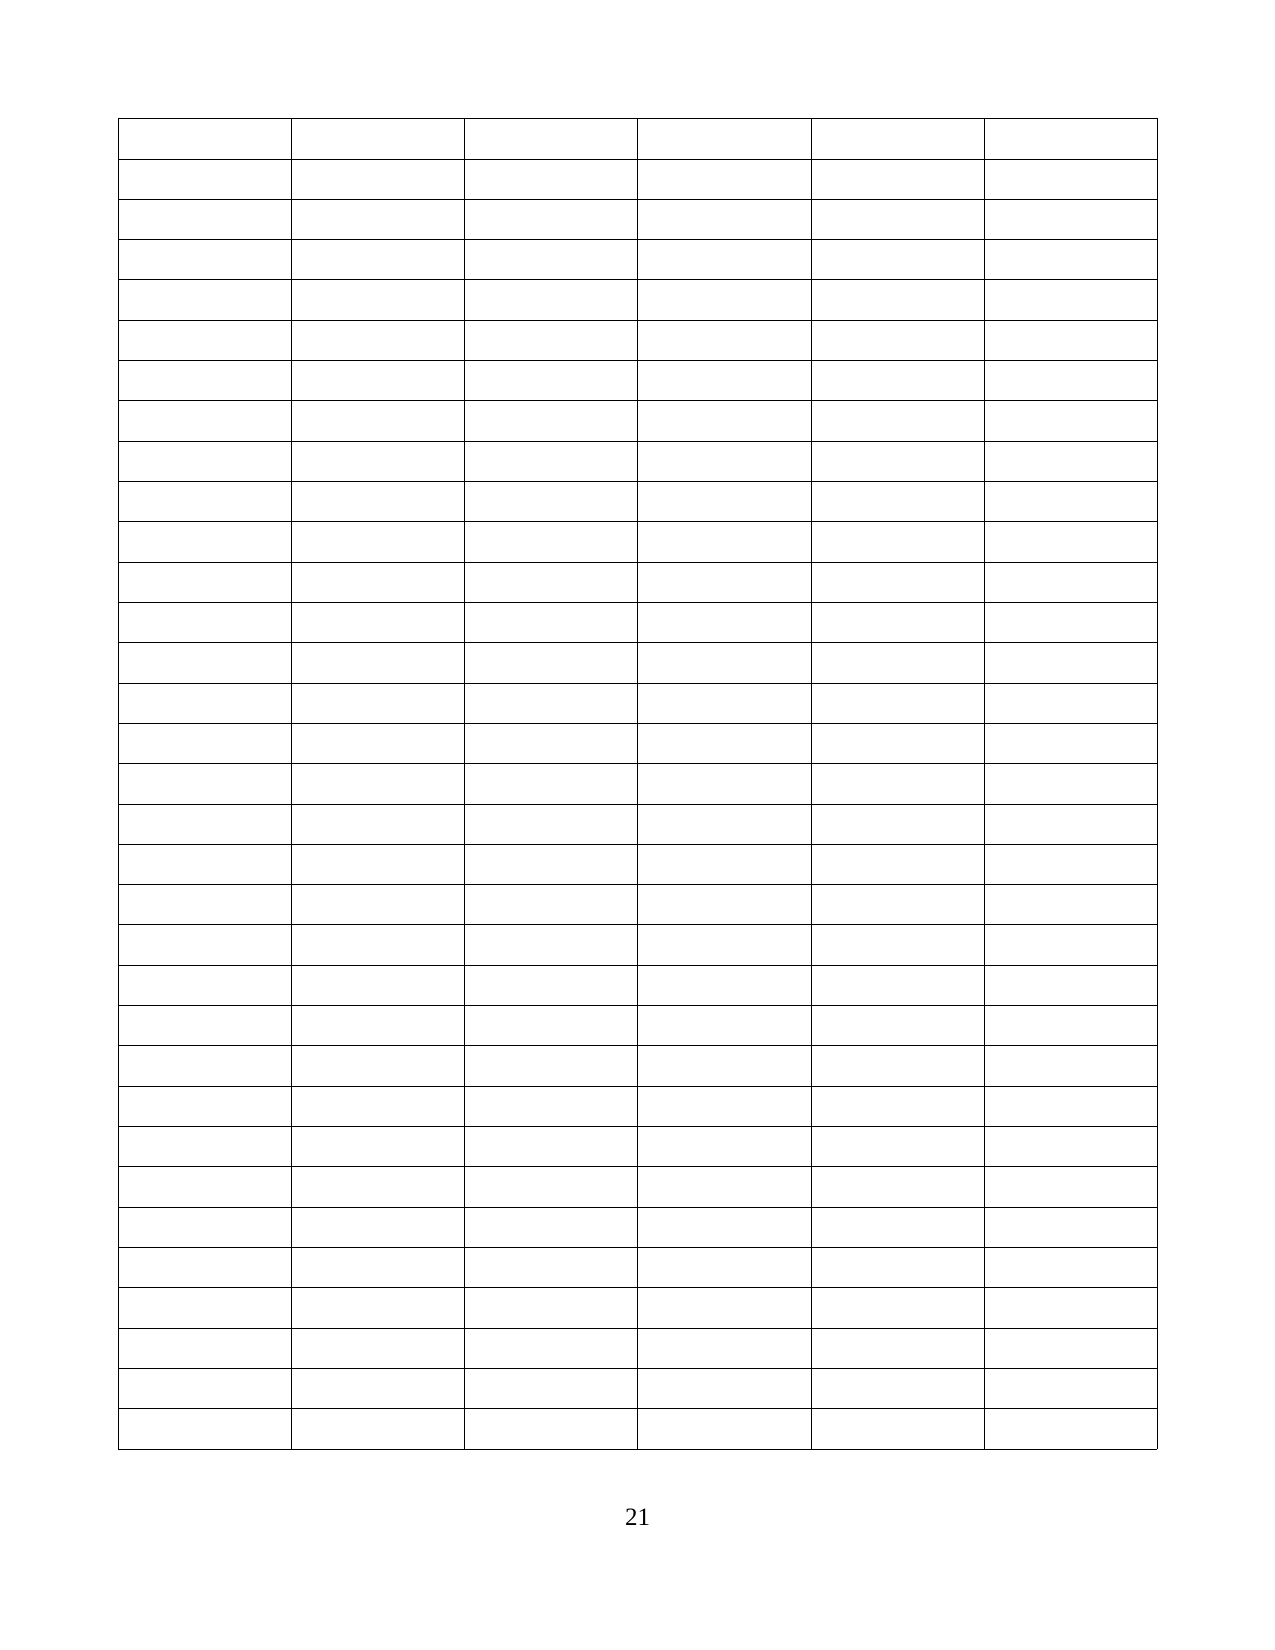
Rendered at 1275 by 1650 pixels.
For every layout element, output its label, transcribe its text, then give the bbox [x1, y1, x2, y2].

table_cell [465, 1329, 637, 1368]
table_cell [985, 1046, 1157, 1086]
table_cell [119, 1006, 291, 1045]
table_cell [465, 764, 637, 803]
table_cell [638, 240, 811, 279]
table_cell [812, 321, 984, 360]
table_cell [465, 805, 637, 844]
table_cell [985, 643, 1157, 682]
table_cell [638, 845, 811, 884]
table_cell [292, 240, 464, 279]
table_cell Falling Lateral Friction [119, 1409, 291, 1448]
table_cell [812, 603, 984, 642]
table_cell [638, 1329, 811, 1368]
table_cell [465, 1369, 637, 1408]
table_cell 0.5 [292, 805, 464, 844]
table_cell [465, 684, 637, 723]
table_cell [985, 200, 1157, 239]
table_cell 0.5 [292, 643, 464, 682]
table_cell [638, 1006, 811, 1045]
table_cell 1 [638, 119, 811, 158]
table_cell [812, 1288, 984, 1327]
table_cell Character [465, 240, 637, 279]
table_cell [985, 1006, 1157, 1045]
table_cell [638, 1046, 811, 1086]
table_cell AI Characteristics [119, 522, 291, 562]
table_cell [638, 1288, 811, 1327]
table_cell [985, 1369, 1157, 1408]
table_cell 1 [985, 119, 1157, 158]
table_cell 400 [292, 1248, 464, 1287]
table_cell [812, 845, 984, 884]
table_cell [812, 1006, 984, 1045]
table_cell [292, 361, 464, 400]
table_cell [292, 1046, 464, 1086]
table_cell [812, 1208, 984, 1247]
table_cell [292, 885, 464, 924]
table_cell 0.062745 [812, 160, 984, 199]
table_cell [985, 1329, 1157, 1368]
table_cell [638, 603, 811, 642]
table_cell T_Man_Icon_M [465, 200, 637, 239]
table_cell [638, 442, 811, 481]
table_cell [812, 200, 984, 239]
table_cell [638, 522, 811, 562]
table_cell [638, 1127, 811, 1166]
table_cell [812, 684, 984, 723]
table_cell 2 [292, 1167, 464, 1207]
table_cell Bunker [465, 160, 637, 199]
table_cell [465, 563, 637, 602]
table_cell Accuracy [119, 563, 291, 602]
table_cell [985, 885, 1157, 924]
table_cell [985, 482, 1157, 521]
table_cell Tactics [119, 805, 291, 844]
table_cell [465, 1409, 637, 1448]
table_cell [985, 361, 1157, 400]
table_cell White [465, 119, 637, 158]
table_cell [465, 1288, 637, 1327]
table_cell Base Running Jump Velocity [119, 1288, 291, 1327]
table_cell 0.5 [292, 603, 464, 642]
table_cell [292, 522, 464, 562]
table_cell [985, 1288, 1157, 1327]
table_cell Icon [119, 200, 291, 239]
table_cell 0.05098 [638, 160, 811, 199]
table_cell [812, 764, 984, 803]
table_cell [465, 1087, 637, 1126]
table_cell [812, 1369, 984, 1408]
table_cell [465, 1208, 637, 1247]
table_cell Alertness [119, 643, 291, 682]
table_cell [812, 643, 984, 682]
table_cell [812, 1329, 984, 1368]
table_cell [465, 1127, 637, 1166]
table_cell [292, 442, 464, 481]
table_cell [985, 1208, 1157, 1247]
table_cell Brake Deceleration Falling [119, 1329, 291, 1368]
table_cell [465, 280, 637, 320]
table_cell [812, 442, 984, 481]
table_cell [638, 200, 811, 239]
table_cell [465, 522, 637, 562]
table_cell Color 5 [119, 119, 291, 158]
table_cell [985, 522, 1157, 562]
table_cell [812, 522, 984, 562]
table_cell 0.05 [292, 1127, 464, 1166]
table_cell [985, 684, 1157, 723]
table_cell Air Control [119, 1127, 291, 1166]
table_cell [638, 1369, 811, 1408]
table_cell [292, 1006, 464, 1045]
table_cell Air control Boost Velocity Threshold [119, 1208, 291, 1247]
table_cell [638, 321, 811, 360]
table_cell [812, 563, 984, 602]
table_cell 0.5 [292, 724, 464, 763]
table_cell [638, 401, 811, 441]
table_cell [119, 925, 291, 965]
table_cell [465, 401, 637, 441]
table_cell [985, 563, 1157, 602]
table_cell Map Awareness [119, 724, 291, 763]
table_cell [119, 321, 291, 360]
table_cell [638, 1208, 811, 1247]
table_cell [812, 925, 984, 965]
table_cell [812, 361, 984, 400]
table_cell [985, 966, 1157, 1005]
table_cell [292, 119, 464, 158]
table_cell [985, 724, 1157, 763]
table_cell [465, 885, 637, 924]
table_cell [638, 563, 811, 602]
table_cell [292, 1087, 464, 1126]
table_cell 600 [292, 1288, 464, 1327]
table_cell [985, 764, 1157, 803]
table_cell [638, 1409, 811, 1448]
table_cell [812, 280, 984, 320]
table_cell [638, 724, 811, 763]
table_cell [465, 925, 637, 965]
table_cell [985, 805, 1157, 844]
table_cell Name [119, 240, 291, 279]
table_cell [119, 401, 291, 441]
table_cell 0 [292, 1409, 464, 1448]
table_cell [119, 1046, 291, 1086]
table_cell [638, 925, 811, 965]
table_cell Aggressiveness [119, 603, 291, 642]
table_cell [638, 643, 811, 682]
table_cell [465, 442, 637, 481]
table_cell [119, 885, 291, 924]
table_cell [638, 280, 811, 320]
table_cell [985, 603, 1157, 642]
table_cell [812, 240, 984, 279]
table_cell [985, 401, 1157, 441]
table_cell 0 [292, 200, 464, 239]
table_cell [465, 321, 637, 360]
table_cell [292, 845, 464, 884]
table_cell [812, 805, 984, 844]
table_cell Air Control Boost Multiplier [119, 1167, 291, 1207]
table_cell Default Ground Friction [119, 1369, 291, 1408]
table_cell 1 [812, 119, 984, 158]
table_cell [812, 1127, 984, 1166]
table_cell [638, 885, 811, 924]
table_cell [119, 482, 291, 521]
table_cell [465, 724, 637, 763]
table_cell Reaction time [119, 764, 291, 803]
table_cell 0.5 [292, 563, 464, 602]
table_cell [465, 643, 637, 682]
table_cell [638, 1167, 811, 1207]
table_cell [292, 321, 464, 360]
table_cell 0.078431 [985, 160, 1157, 199]
table_cell [812, 1167, 984, 1207]
table_cell 25 [292, 1208, 464, 1247]
table_cell 0.5 [292, 684, 464, 723]
table_cell [119, 442, 291, 481]
table_cell Base Jump Velocity [119, 1248, 291, 1287]
table_cell [812, 724, 984, 763]
table_cell [812, 1409, 984, 1448]
table_cell [119, 845, 291, 884]
table_cell [292, 401, 464, 441]
table_cell [985, 1087, 1157, 1126]
table_cell [638, 1087, 811, 1126]
table_cell 8 [292, 1369, 464, 1408]
table_cell 0 [292, 1329, 464, 1368]
table_cell [465, 1167, 637, 1207]
table_cell [985, 1127, 1157, 1166]
table_cell [812, 1087, 984, 1126]
table_cell [638, 1248, 811, 1287]
table_cell [638, 966, 811, 1005]
table_cell [985, 442, 1157, 481]
table_cell [638, 684, 811, 723]
table_cell [465, 1248, 637, 1287]
table_cell [292, 160, 464, 199]
table_cell [465, 1046, 637, 1086]
table_cell [292, 482, 464, 521]
table_cell [985, 925, 1157, 965]
table_cell [119, 280, 291, 320]
table_cell [812, 966, 984, 1005]
table_cell [812, 482, 984, 521]
table_cell [812, 401, 984, 441]
table_cell [638, 805, 811, 844]
table_cell [292, 280, 464, 320]
table_cell [985, 1167, 1157, 1207]
table_cell [638, 361, 811, 400]
table_cell [465, 603, 637, 642]
table_cell [292, 925, 464, 965]
table_cell [812, 1046, 984, 1086]
table_cell [985, 321, 1157, 360]
table_cell [292, 966, 464, 1005]
table_cell [985, 280, 1157, 320]
table_cell [638, 482, 811, 521]
table_cell [119, 361, 291, 400]
table_cell [985, 1248, 1157, 1287]
table_cell Color 6 [119, 160, 291, 199]
table_cell [465, 1006, 637, 1045]
table_cell [465, 845, 637, 884]
table_cell [465, 361, 637, 400]
table_cell Jumpiness [119, 684, 291, 723]
table_cell Character Movement [119, 1087, 291, 1126]
table_cell [812, 1248, 984, 1287]
table_cell 0.5 [292, 764, 464, 803]
table_cell [985, 845, 1157, 884]
table_cell [985, 1409, 1157, 1448]
table_cell [985, 240, 1157, 279]
table_cell [638, 764, 811, 803]
table_cell [465, 482, 637, 521]
table_cell [119, 966, 291, 1005]
table_cell [465, 966, 637, 1005]
table_cell [812, 885, 984, 924]
